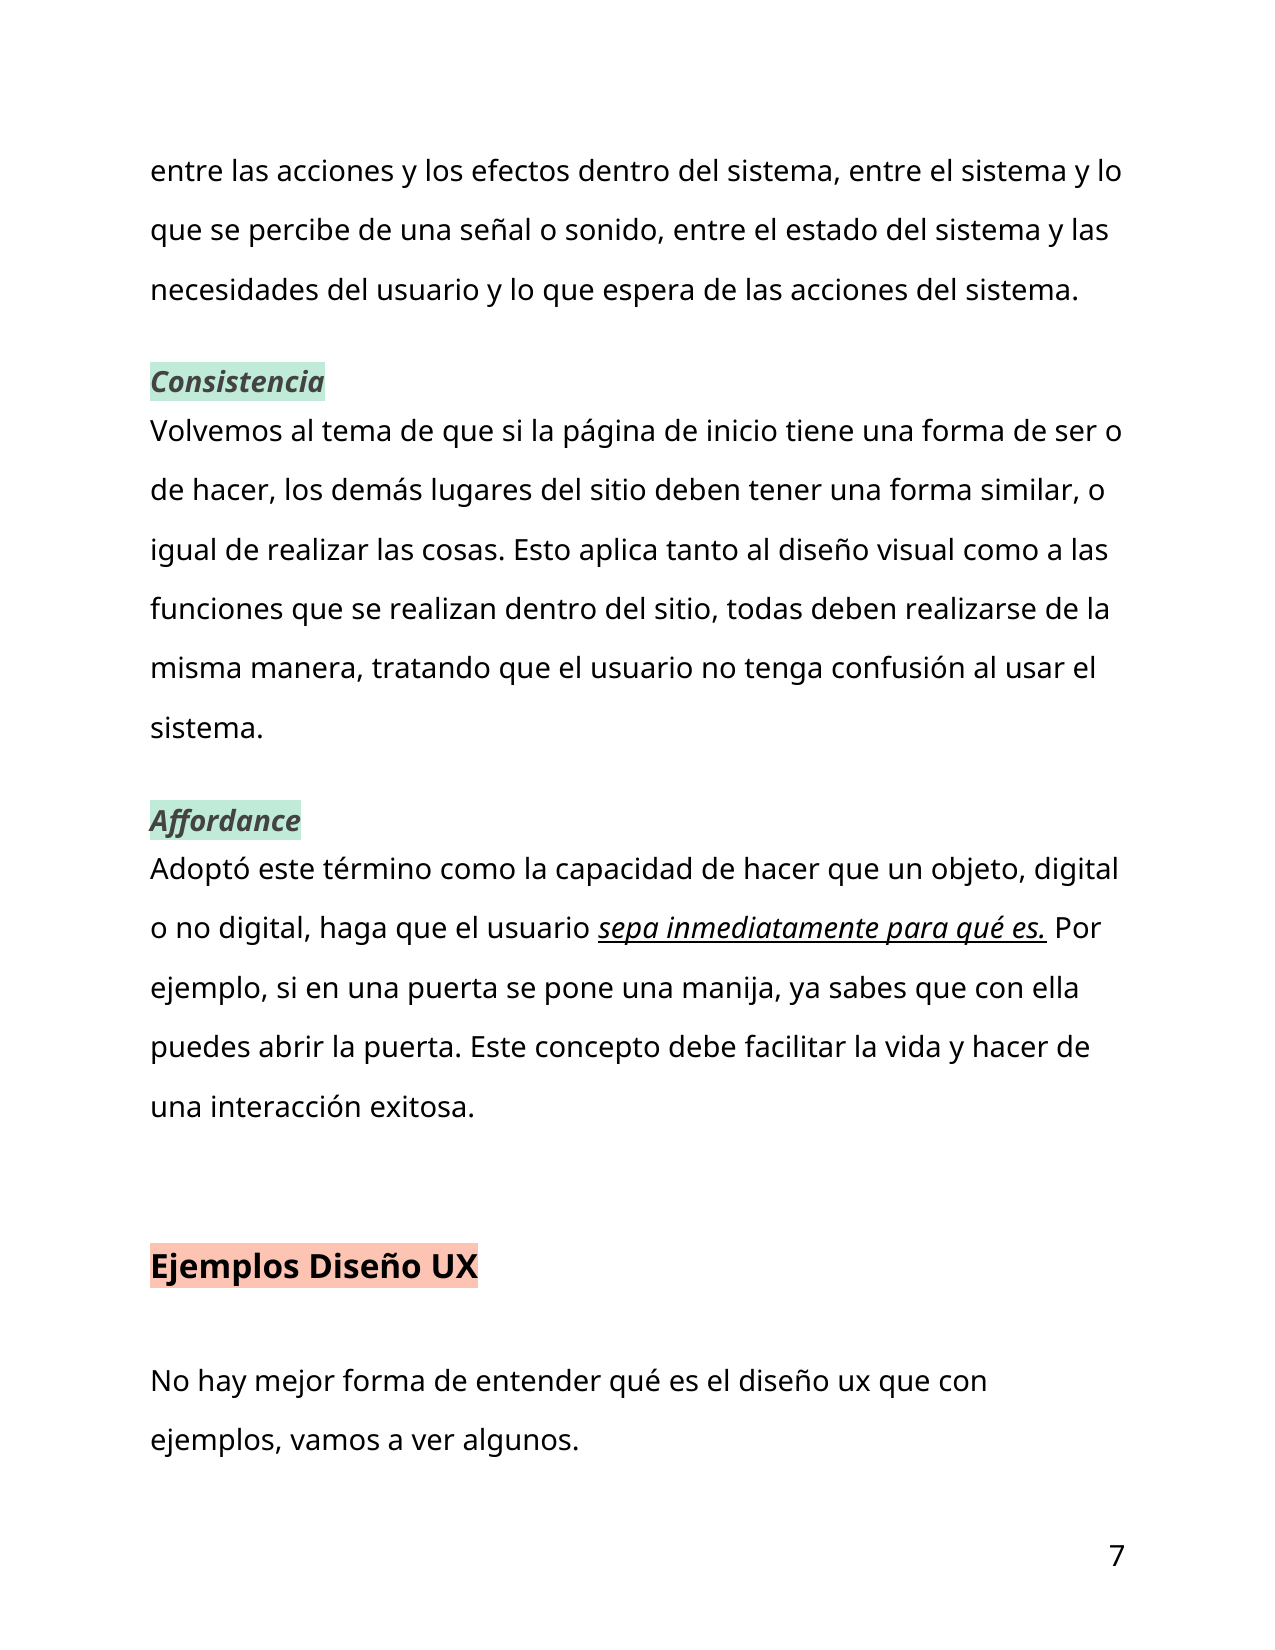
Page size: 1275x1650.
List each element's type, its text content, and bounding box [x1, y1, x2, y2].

subtitle Consistencia [325, 362, 1125, 401]
text Volvemos al tema de que si la página de inicio tiene una forma de ser o de hacer, los demás lugares del sitio deben tener una forma similar, o igual de realizar las cosas. Esto aplica tanto al diseño visual como a las funciones que se realizan dentro del sitio, todas deben realizarse de la misma manera, tratando que el usuario no tenga confusión al usar el sistema. [150, 410, 1125, 747]
subtitle Ejemplos Diseño UX [150, 1242, 1125, 1288]
text Adoptó este término como la capacidad de hacer que un objeto, digital o no digital, haga que el usuario sepa inmediatamente para qué es. Por ejemplo, si en una puerta se pone una manija, ya sabes que con ella puedes abrir la puerta. Este concepto debe facilitar la vida y hacer de una interacción exitosa. [150, 848, 1125, 1126]
text entre las acciones y los efectos dentro del sistema, entre el sistema y lo que se percibe de una señal o sonido, entre el estado del sistema y las necesidades del usuario y lo que espera de las acciones del sistema. [150, 150, 1125, 309]
text No hay mejor forma de entender qué es el diseño ux que con ejemplos, vamos a ver algunos. [150, 1360, 1125, 1459]
subtitle Affordance [301, 800, 1125, 840]
